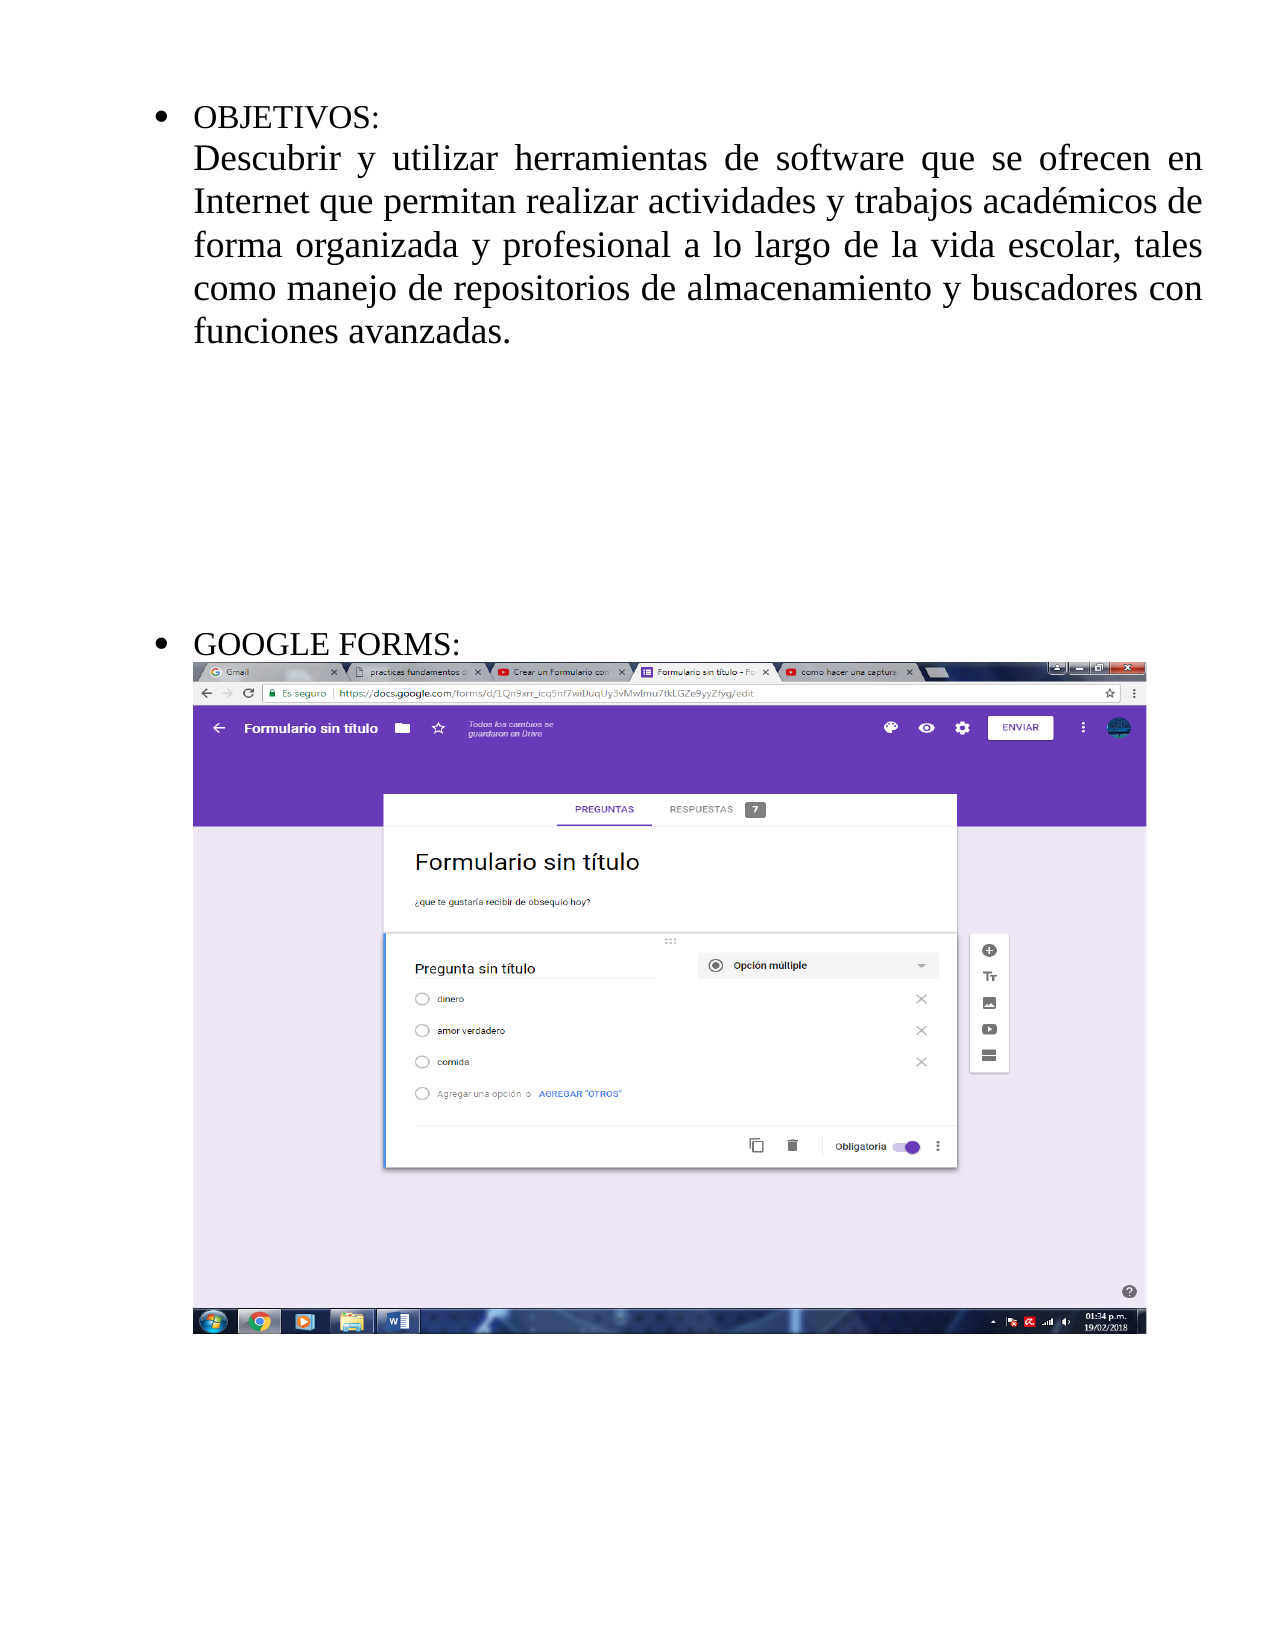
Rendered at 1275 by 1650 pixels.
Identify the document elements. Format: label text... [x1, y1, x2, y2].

list OBJETIVOS: [156, 97, 1205, 136]
text Descubrir y utilizar herramientas de software que se ofrecen en Internet que permitan realizar actividades y trabajos académicos de forma organizada y profesional a lo largo de la vida escolar, tales como manejo de repositorios de almacenamiento y buscadores con funciones avanzadas. [193, 136, 1205, 351]
list GOOGLE FORMS: [156, 624, 1205, 663]
